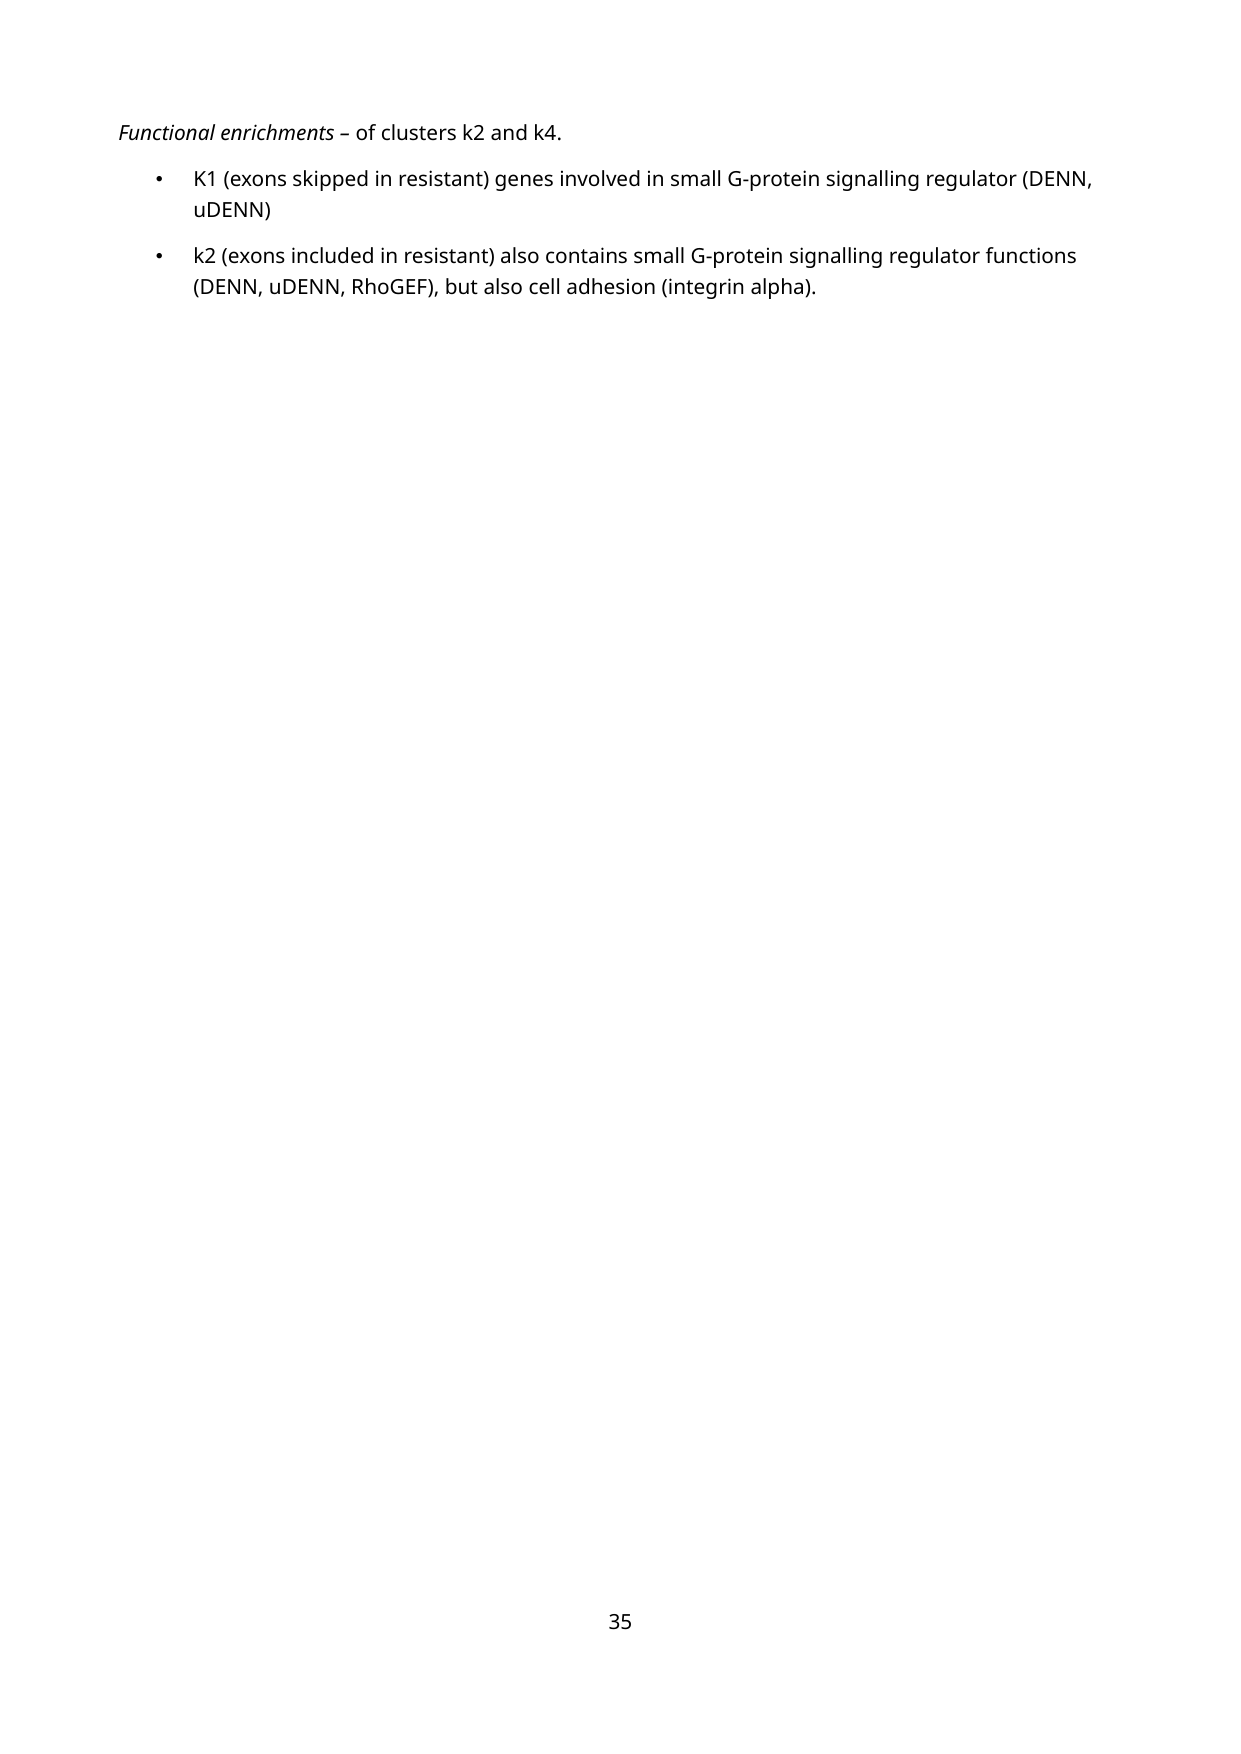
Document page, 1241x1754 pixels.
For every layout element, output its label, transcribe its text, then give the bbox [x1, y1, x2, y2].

list k2 (exons included in resistant) also contains small G-protein signalling regulator functions (DENN, uDENN, RhoGEF), but also cell adhesion (integrin alpha). [156, 241, 1122, 301]
text Functional enrichments – of clusters k2 and k4. [118, 118, 1122, 147]
list K1 (exons skipped in resistant) genes involved in small G-protein signalling regulator (DENN, uDENN) [156, 164, 1122, 224]
